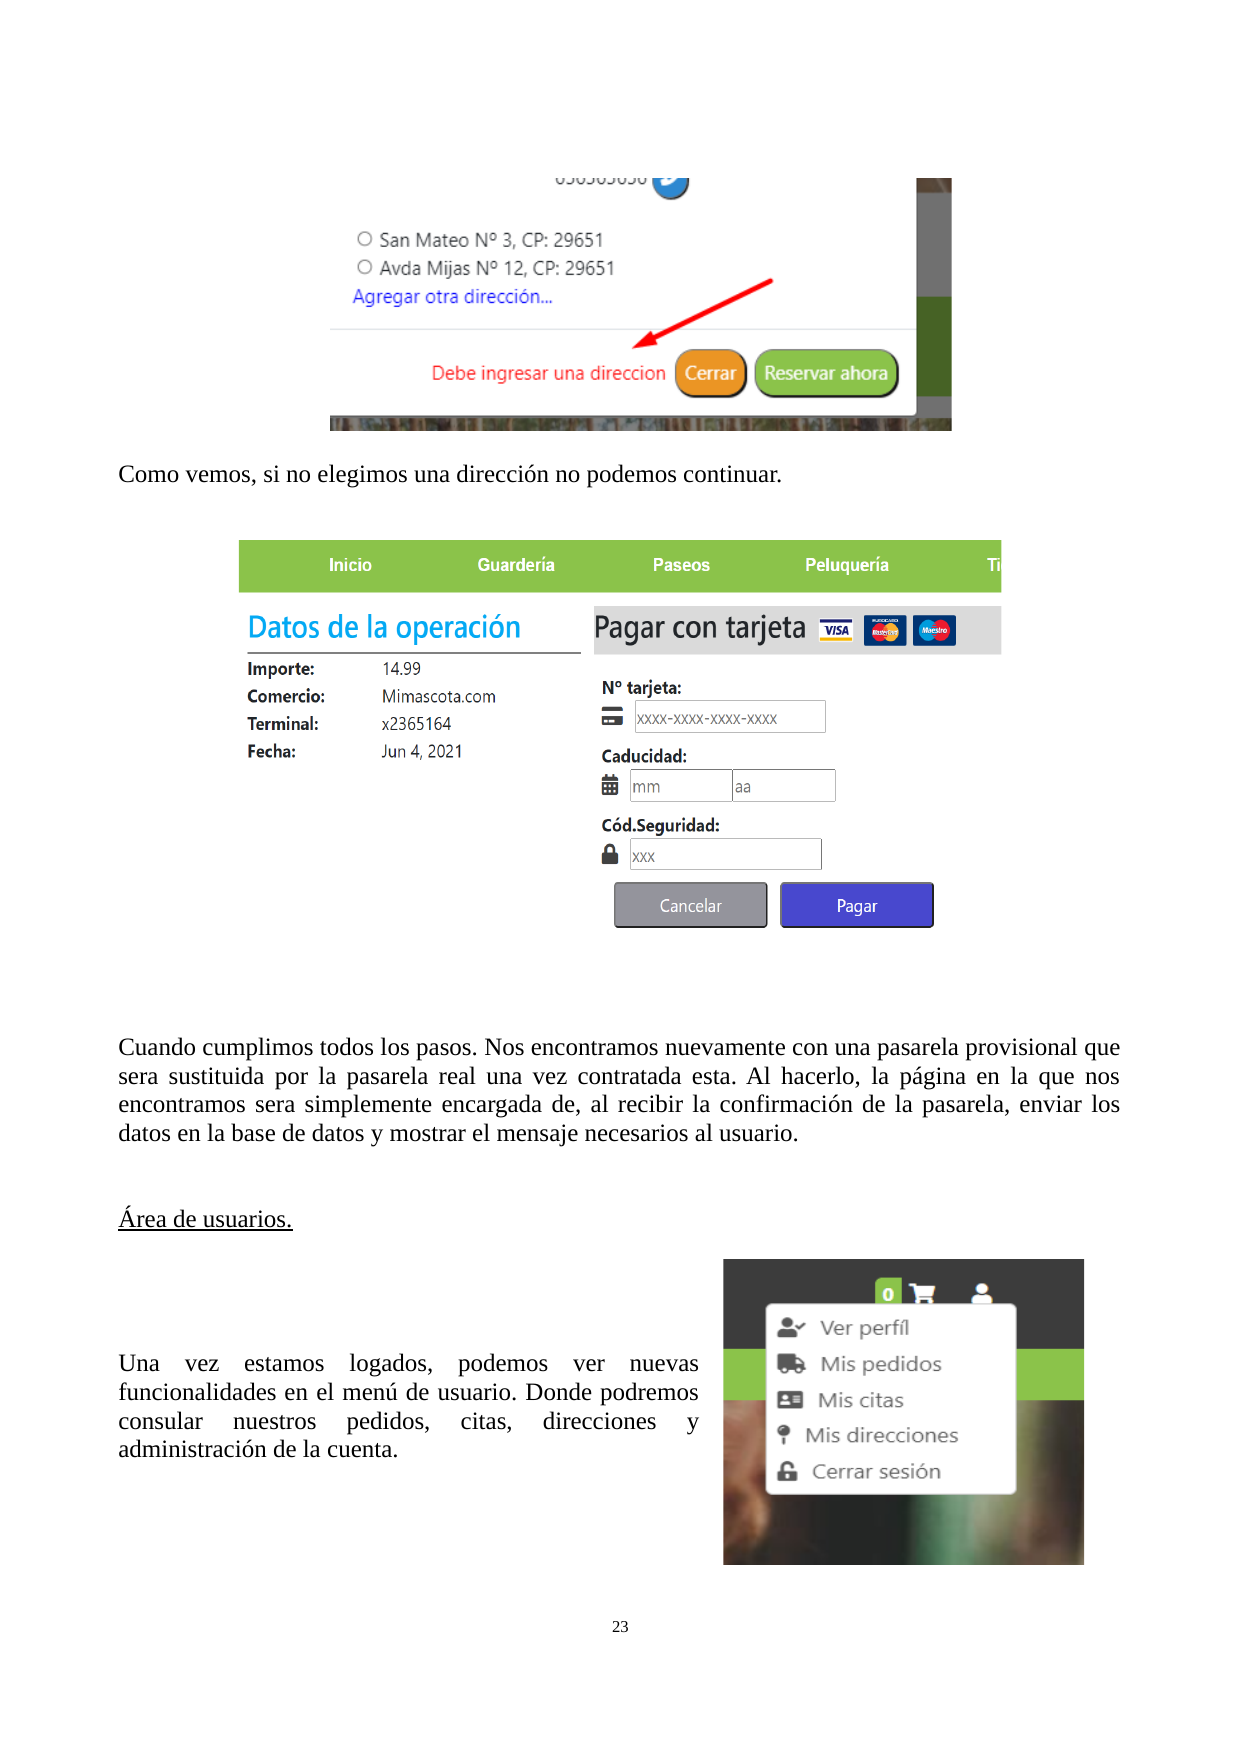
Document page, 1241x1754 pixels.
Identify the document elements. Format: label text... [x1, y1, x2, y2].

picture [238, 540, 1002, 946]
picture [330, 178, 952, 431]
text Área de usuarios. [118, 1204, 1122, 1233]
text Cuando cumplimos todos los pasos. Nos encontramos nuevamente con una pasarela provisional que sera sustituida por la pasarela real una vez contratada esta. Al hacerlo, la página en la que nos encontramos sera simplemente encargada de, al recibir la confirmación de la pasarela, enviar los datos en la base de datos y mostrar el mensaje necesarios al usuario. [118, 1032, 1122, 1147]
picture [723, 1259, 1085, 1565]
text [1085, 1348, 1122, 1463]
text Como vemos, si no elegimos una dirección no podemos continuar. [118, 459, 1122, 488]
text Una vez estamos logados, podemos ver nuevas funcionalidades en el menú de usuario. Donde podremos consular nuestros pedidos, citas, direcciones y administración de la cuenta. [118, 1348, 723, 1463]
